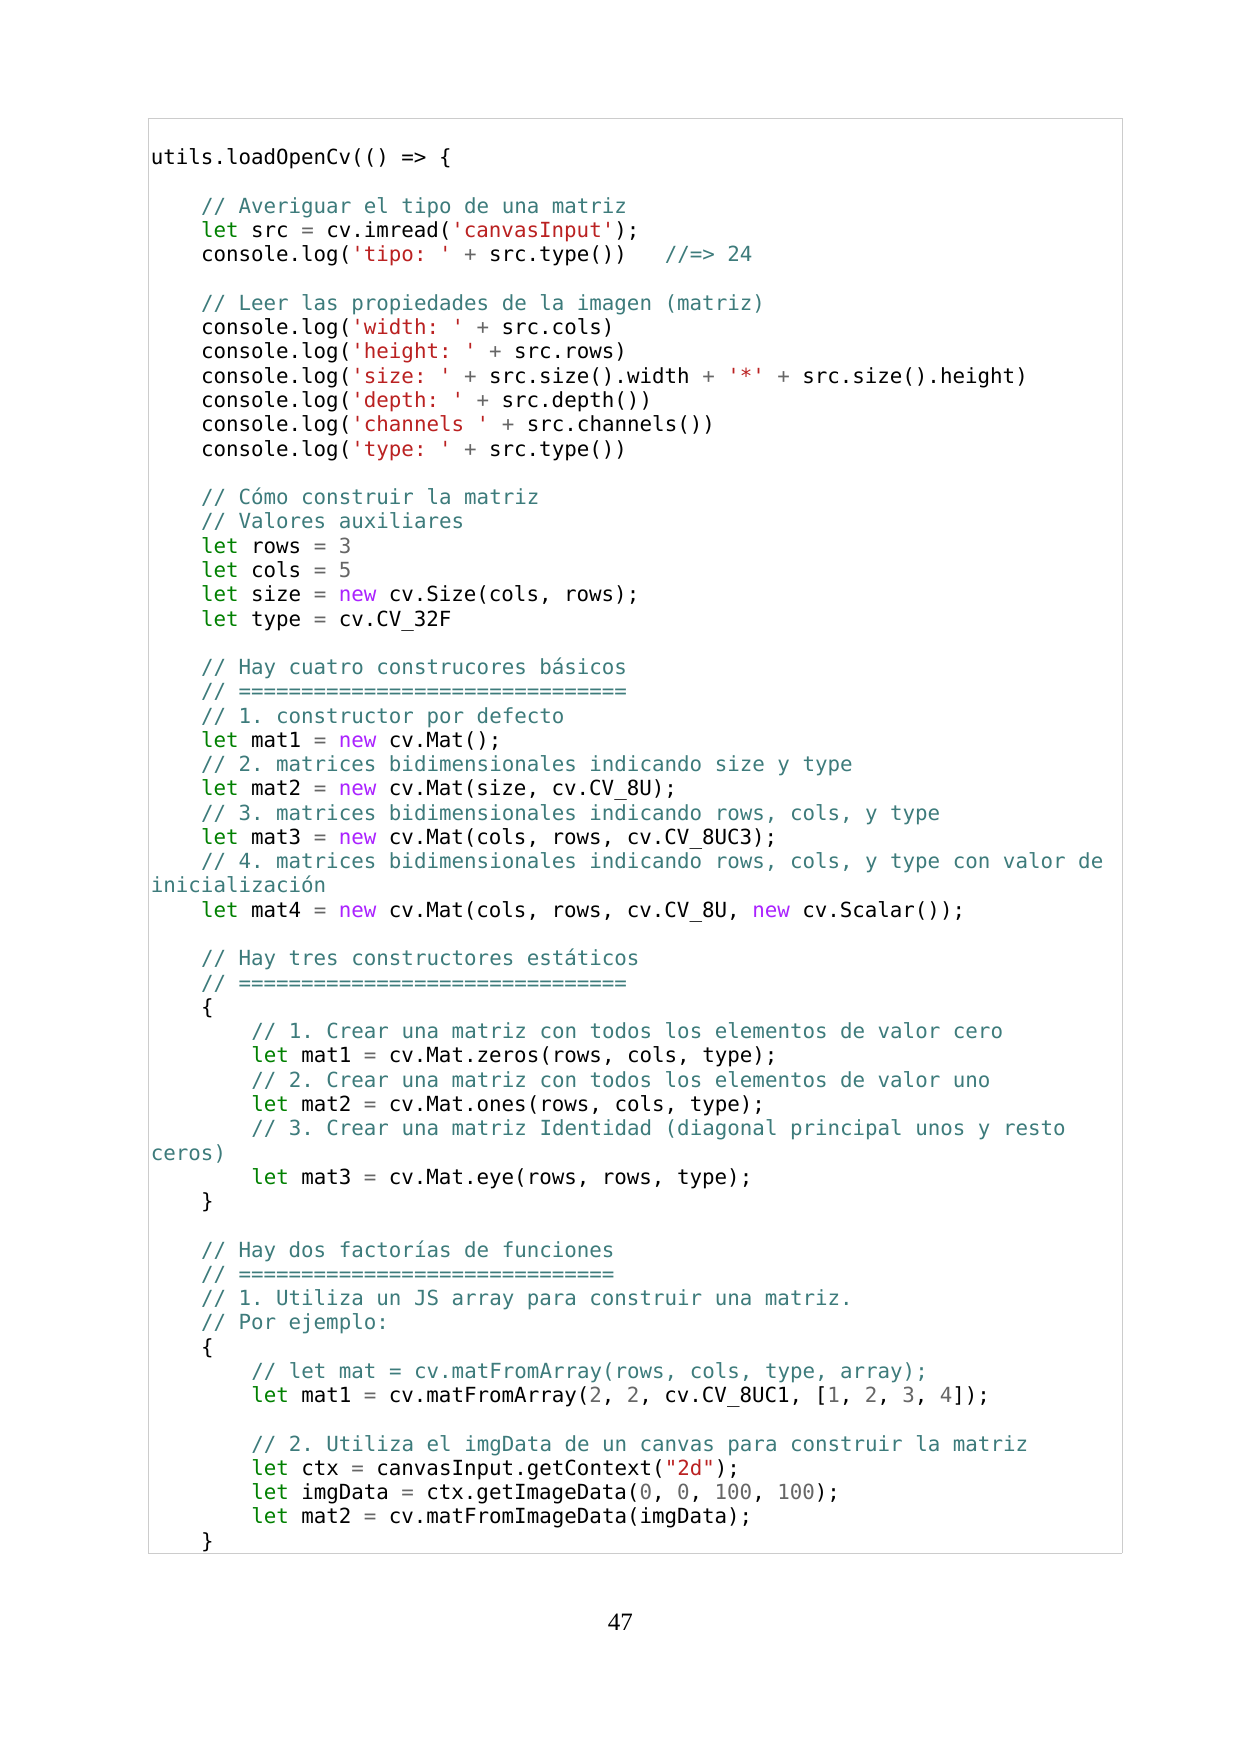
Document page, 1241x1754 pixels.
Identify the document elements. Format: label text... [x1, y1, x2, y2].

text // =============================== [149, 676, 1122, 701]
text // 1. Crear una matriz con todos los elementos de valor cero [149, 1016, 1122, 1040]
text // 1. Utiliza un JS array para construir una matriz. [149, 1283, 1122, 1307]
text // 1. constructor por defecto [149, 701, 1122, 725]
text let mat3 = new cv.Mat(cols, rows, cv.CV_8UC3); [149, 822, 1122, 846]
text // Hay tres constructores estáticos [149, 943, 1122, 968]
text // let mat = cv.matFromArray(rows, cols, type, array); [149, 1356, 1122, 1380]
text } [149, 1526, 1122, 1553]
text console.log('tipo: ' + src.type()) //=> 24 [149, 239, 1122, 267]
text console.log('width: ' + src.cols) [149, 312, 1122, 337]
text { [149, 1332, 1122, 1356]
text let mat3 = cv.Mat.eye(rows, rows, type); [149, 1162, 1122, 1186]
text // ============================== [149, 1259, 1122, 1283]
text let rows = 3 [149, 531, 1122, 555]
text // Por ejemplo: [149, 1307, 1122, 1332]
text // Cómo construir la matriz [149, 482, 1122, 506]
text console.log('depth: ' + src.depth()) [149, 385, 1122, 409]
text let cols = 5 [149, 555, 1122, 579]
text let mat1 = new cv.Mat(); [149, 725, 1122, 749]
text // 4. matrices bidimensionales indicando rows, cols, y type con valor de inicialización [149, 846, 1122, 895]
text console.log('size: ' + src.size().width + '*' + src.size().height) [149, 361, 1122, 385]
text // Hay cuatro construcores básicos [149, 652, 1122, 676]
text let type = cv.CV_32F [149, 603, 1122, 631]
text utils.loadOpenCv(() => { [149, 142, 1122, 170]
text let mat1 = cv.Mat.zeros(rows, cols, type); [149, 1040, 1122, 1065]
text let mat4 = new cv.Mat(cols, rows, cv.CV_8U, new cv.Scalar()); [149, 895, 1122, 922]
text } [149, 1186, 1122, 1213]
text // 2. matrices bidimensionales indicando size y type [149, 749, 1122, 773]
text // Valores auxiliares [149, 506, 1122, 531]
text let imgData = ctx.getImageData(0, 0, 100, 100); [149, 1477, 1122, 1502]
text console.log('type: ' + src.type()) [149, 434, 1122, 461]
text let mat1 = cv.matFromArray(2, 2, cv.CV_8UC1, [1, 2, 3, 4]); [149, 1380, 1122, 1407]
text // 2. Crear una matriz con todos los elementos de valor uno [149, 1065, 1122, 1089]
text // Hay dos factorías de funciones [149, 1234, 1122, 1259]
text console.log('height: ' + src.rows) [149, 337, 1122, 361]
text { [149, 992, 1122, 1016]
text // =============================== [149, 968, 1122, 992]
text // Averiguar el tipo de una matriz [149, 191, 1122, 215]
text let mat2 = new cv.Mat(size, cv.CV_8U); [149, 773, 1122, 798]
text let size = new cv.Size(cols, rows); [149, 579, 1122, 603]
text console.log('channels ' + src.channels()) [149, 409, 1122, 434]
text // 3. Crear una matriz Identidad (diagonal principal unos y resto ceros) [149, 1113, 1122, 1162]
text // 2. Utiliza el imgData de un canvas para construir la matriz [149, 1429, 1122, 1453]
text // Leer las propiedades de la imagen (matriz) [149, 288, 1122, 312]
text let mat2 = cv.matFromImageData(imgData); [149, 1502, 1122, 1526]
text let ctx = canvasInput.getContext("2d"); [149, 1453, 1122, 1477]
text let src = cv.imread('canvasInput'); [149, 215, 1122, 239]
text let mat2 = cv.Mat.ones(rows, cols, type); [149, 1089, 1122, 1113]
text // 3. matrices bidimensionales indicando rows, cols, y type [149, 798, 1122, 822]
